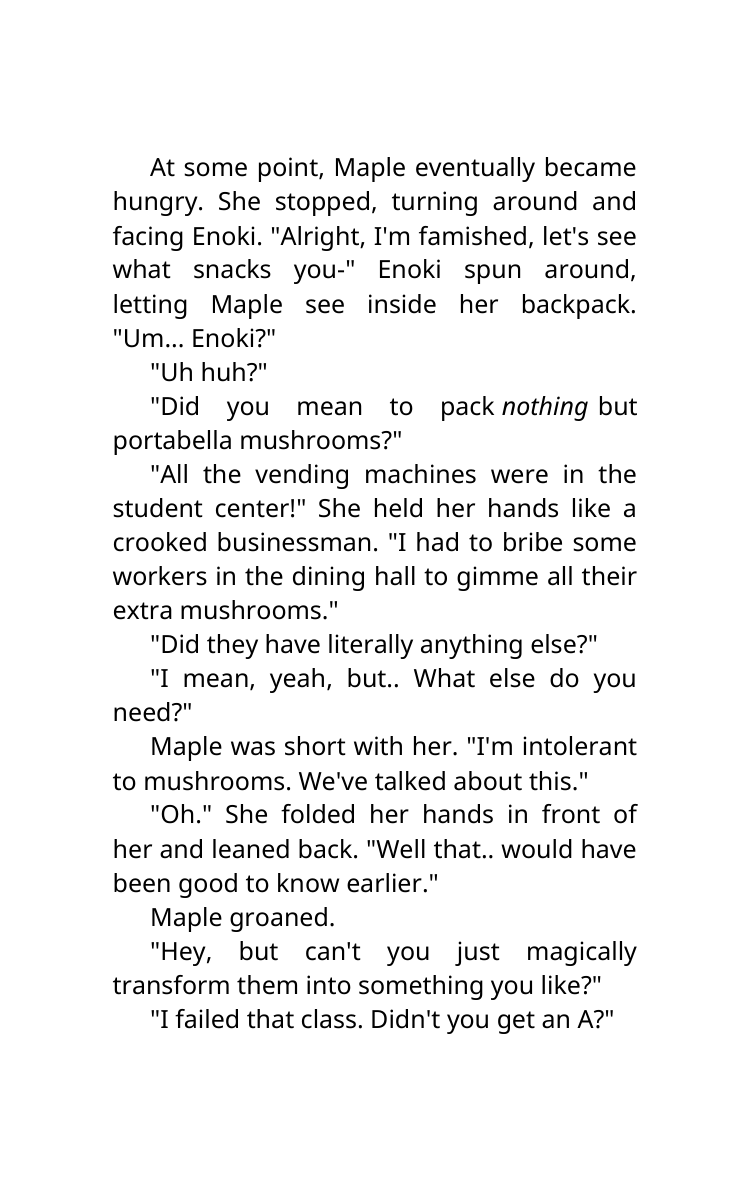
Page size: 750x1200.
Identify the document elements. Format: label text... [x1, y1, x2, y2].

text "I failed that class. Didn't you get an A?" [112, 1002, 637, 1036]
text Maple groaned. [112, 899, 637, 933]
text "Uh huh?" [112, 354, 637, 388]
text Maple was short with her. "I'm intolerant to mushrooms. We've talked about this." [112, 729, 637, 797]
text "Oh." She folded her hands in front of her and leaned back. "Well that.. would have been good to know earlier." [112, 797, 637, 899]
text "All the vending machines were in the student center!" She held her hands like a crooked businessman. "I had to bribe some workers in the dining hall to gimme all their extra mushrooms." [112, 457, 637, 627]
text "I mean, yeah, but.. What else do you need?" [112, 661, 637, 729]
text "Did they have literally anything else?" [112, 627, 637, 661]
text At some point, Maple eventually became hungry. She stopped, turning around and facing Enoki. "Alright, I'm famished, let's see what snacks you-" Enoki spun around, letting Maple see inside her backpack. "Um... Enoki?" [112, 150, 637, 354]
text "Hey, but can't you just magically transform them into something you like?" [112, 933, 637, 1002]
text "Did you mean to pack nothing but portabella mushrooms?" [112, 388, 637, 457]
